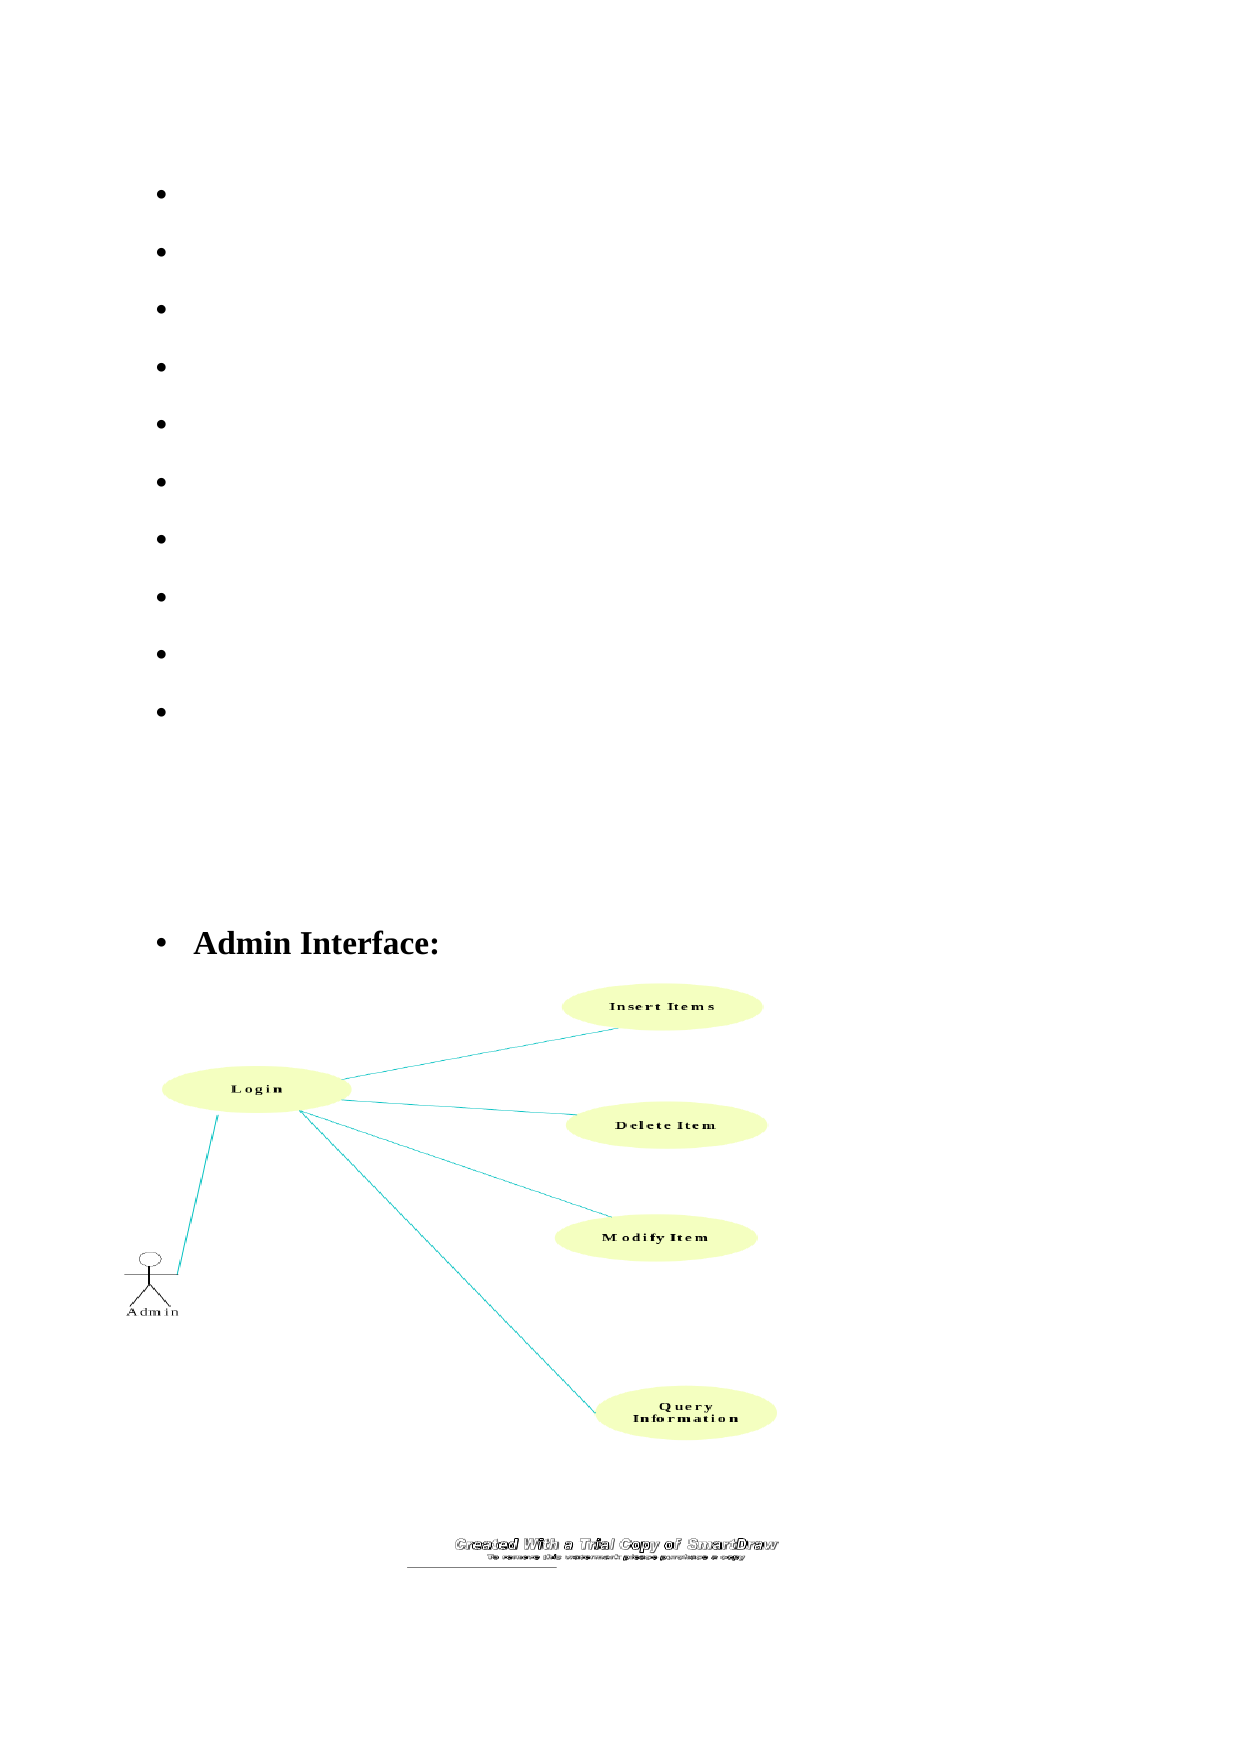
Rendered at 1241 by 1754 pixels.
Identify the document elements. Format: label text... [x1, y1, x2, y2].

list Admin Interface: [156, 923, 1122, 961]
